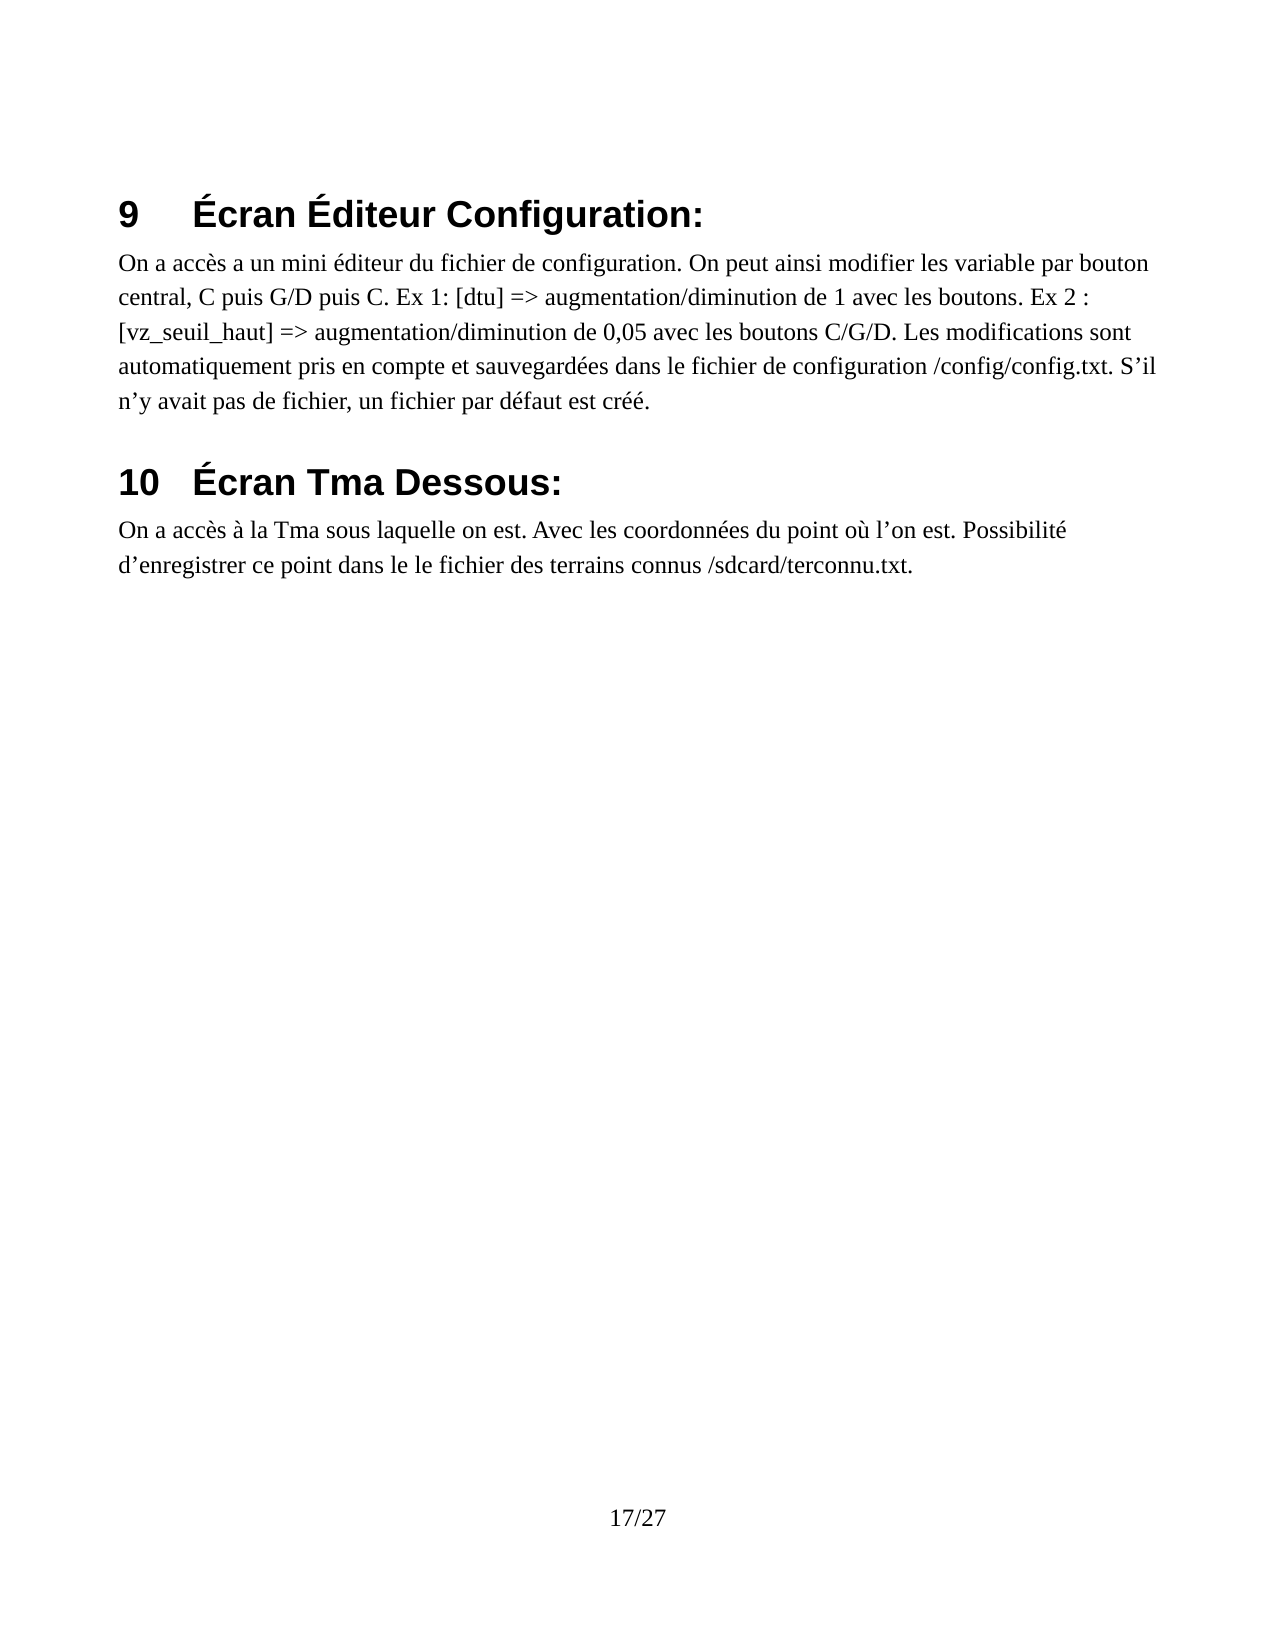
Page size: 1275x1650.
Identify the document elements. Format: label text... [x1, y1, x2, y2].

text On a accès à la Tma sous laquelle on est. Avec les coordonnées du point où l’on est. Possibilité d’enregistrer ce point dans le le fichier des terrains connus /sdcard/terconnu.txt. [118, 515, 1157, 579]
text On a accès a un mini éditeur du fichier de configuration. On peut ainsi modifier les variable par bouton central, C puis G/D puis C. Ex 1: [dtu] => augmentation/diminution de 1 avec les boutons. Ex 2 : [vz_seuil_haut] => augmentation/diminution de 0,05 avec les boutons C/G/D. Les modifications sont automatiquement pris en compte et sauvegardées dans le fichier de configuration /config/config.txt. S’il n’y avait pas de fichier, un fichier par défaut est créé. [118, 248, 1157, 414]
subtitle Écran Tma Dessous: [118, 460, 1157, 503]
subtitle Écran Éditeur Configuration: [118, 192, 1157, 235]
